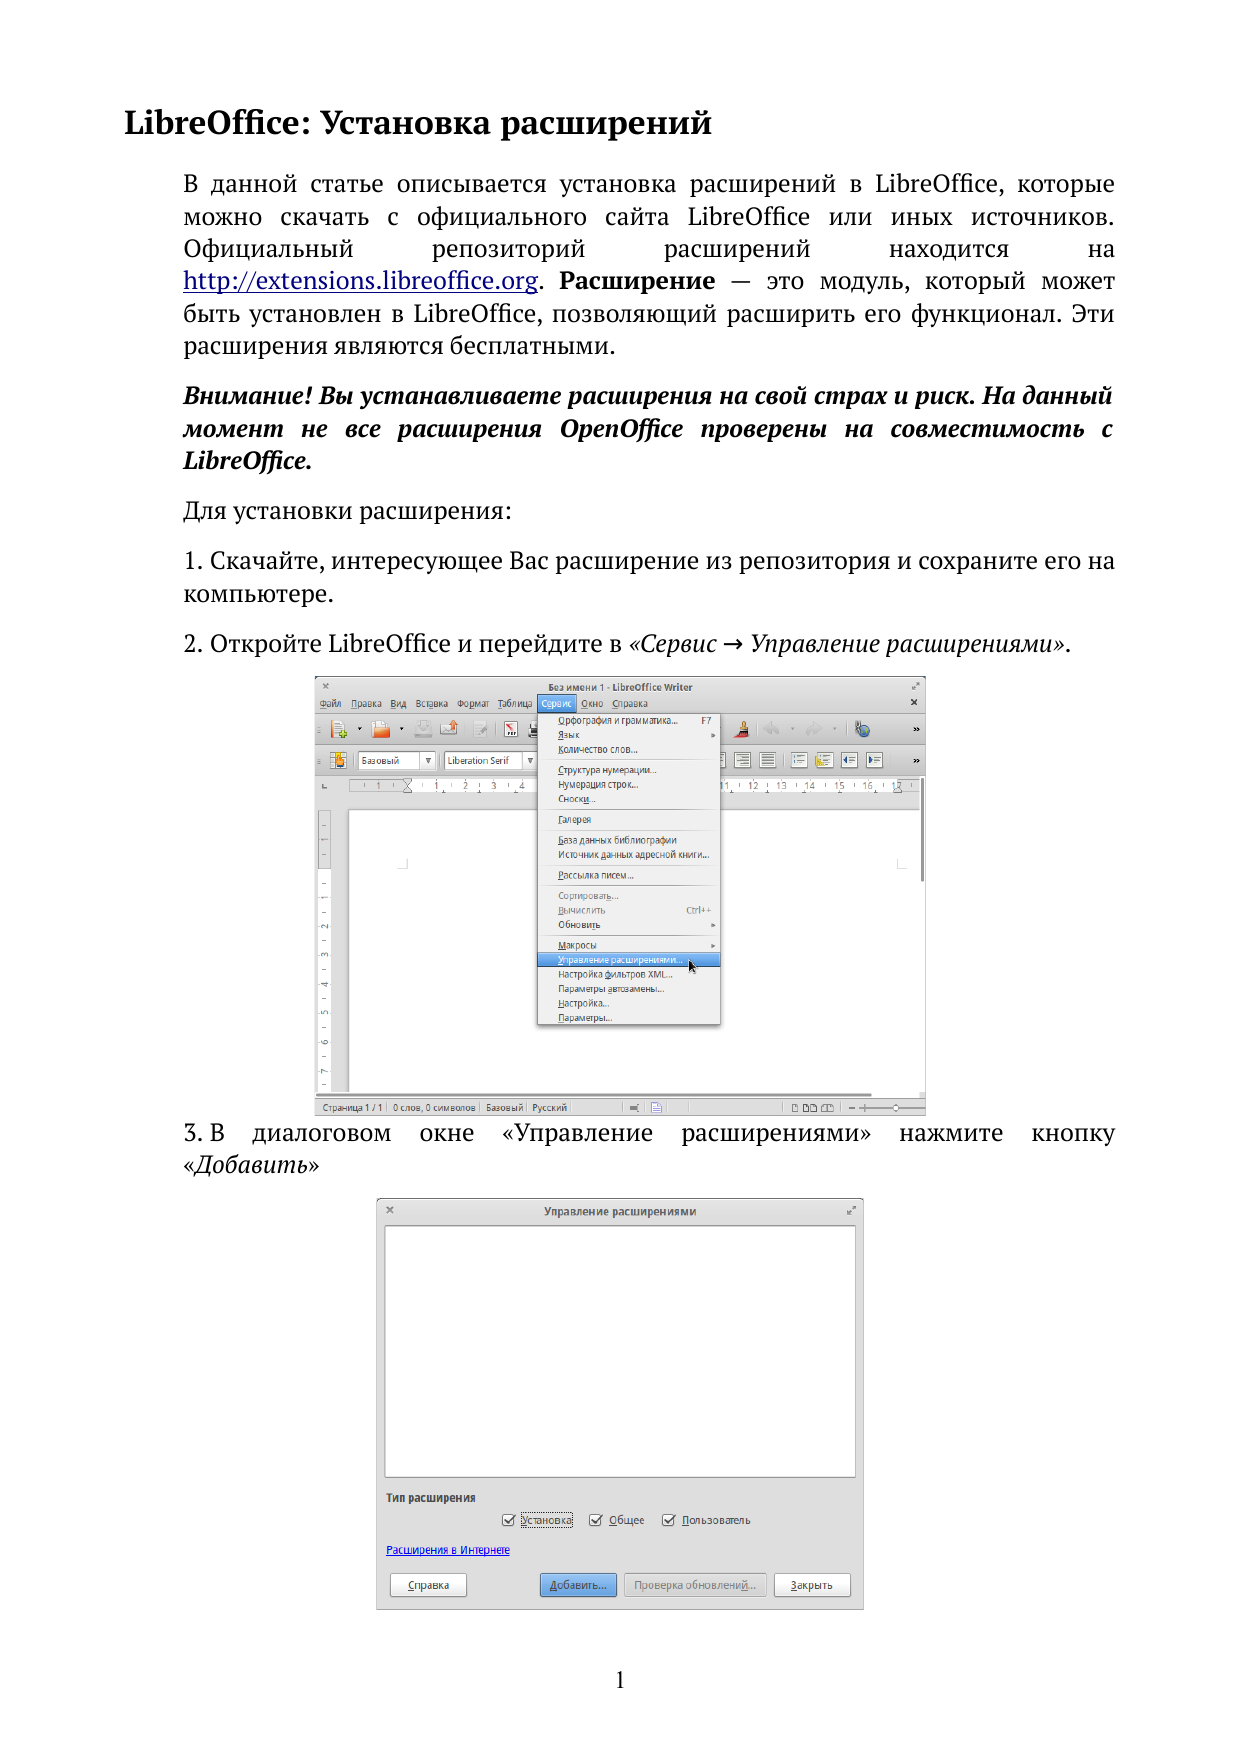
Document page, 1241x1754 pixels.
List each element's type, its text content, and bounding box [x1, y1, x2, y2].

text LibreOffice: Установка расширений [124, 100, 1116, 143]
text 3. В диалоговом окне «Управление расширениями» нажмите кнопку «Добавить» [183, 677, 1116, 1181]
text Внимание! Вы устанавливаете расширения на свой страх и риск. На данный момент не все расширения OpenOffice проверены на совместимость с LibreOffice. [183, 379, 1116, 476]
picture [376, 1198, 864, 1610]
text 2. Откройте LibreOffice и перейдите в «Сервис → Управление расширениями». [183, 627, 1116, 659]
picture [314, 676, 926, 1116]
text В данной статье описывается установка расширений в LibreOffice, которые можно скачать с официального сайта LibreOffice или иных источников. Официальный репозиторий расширений находится на http://extensions.libreoffice.org. Расширение — это модуль, который может быть установлен в LibreOffice, позволяющий расширить его функционал. Эти расширения являются бесплатными. [183, 167, 1116, 362]
text 1. Скачайте, интересующее Вас расширение из репозитория и сохраните его на компьютере. [183, 544, 1116, 609]
text Для установки расширения: [183, 494, 1116, 527]
